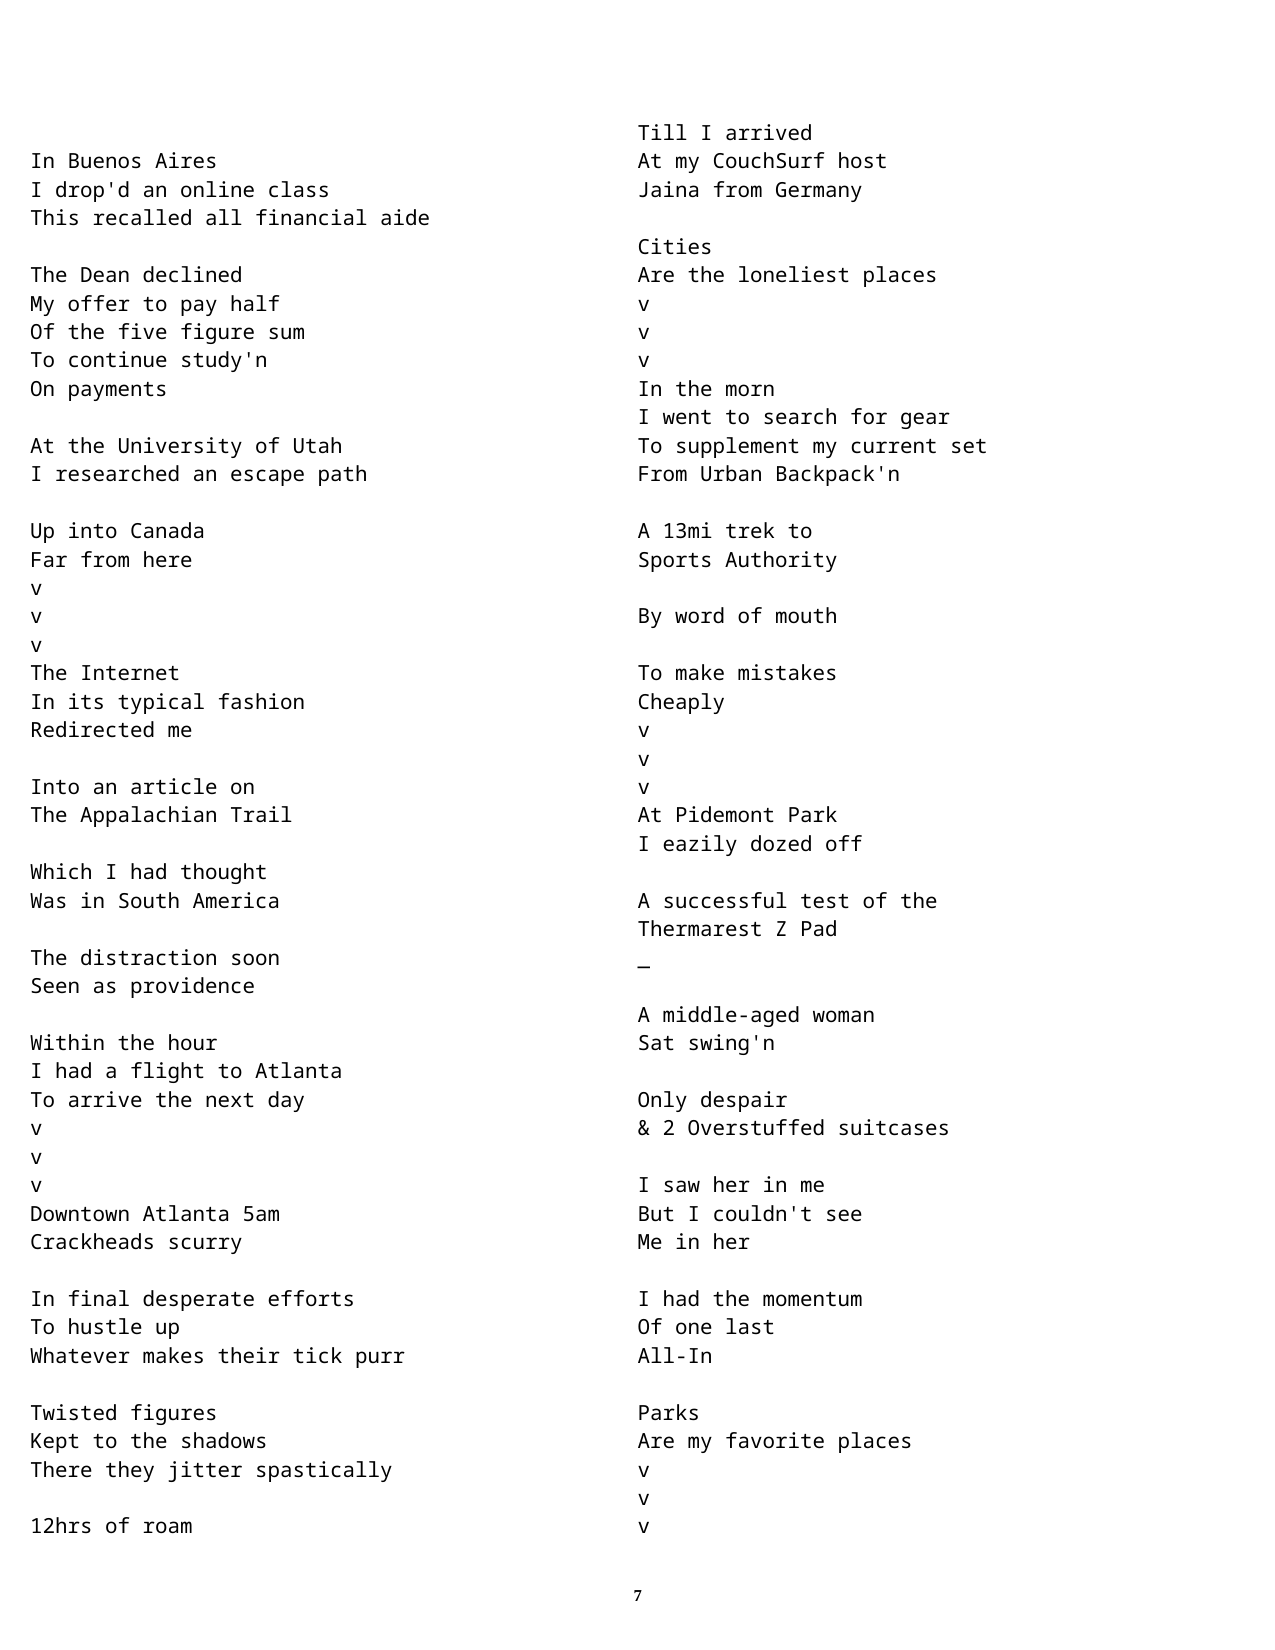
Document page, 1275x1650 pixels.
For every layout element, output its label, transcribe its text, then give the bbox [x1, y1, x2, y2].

text v [637, 1512, 1245, 1540]
text From Urban Backpack'n [637, 459, 1245, 488]
text To arrive the next day [30, 1085, 637, 1113]
text Seen as providence [30, 971, 637, 1000]
text v [30, 602, 637, 630]
text v [30, 1170, 637, 1199]
text All-In [637, 1341, 1245, 1369]
text I had the momentum [637, 1284, 1245, 1312]
text Are my favorite places [637, 1426, 1245, 1455]
text Sports Authority [637, 545, 1245, 573]
text To make mistakes [637, 658, 1245, 687]
text v [637, 744, 1245, 772]
text The Dean declined [30, 260, 637, 289]
text v [637, 772, 1245, 801]
text Sat swing'n [637, 1028, 1245, 1057]
text In Buenos Aires [30, 147, 637, 175]
text I had a flight to Atlanta [30, 1057, 637, 1085]
text A 13mi trek to [637, 516, 1245, 545]
text By word of mouth [637, 602, 1245, 630]
text Parks [637, 1398, 1245, 1426]
text Are the loneliest places [637, 260, 1245, 289]
text v [637, 715, 1245, 744]
text Till I arrived [637, 118, 1245, 147]
text The Internet [30, 658, 637, 687]
text At my CouchSurf host [637, 147, 1245, 175]
text v [30, 1142, 637, 1170]
text The distraction soon [30, 943, 637, 971]
text Twisted figures [30, 1398, 637, 1426]
text The Appalachian Trail [30, 801, 637, 829]
text I drop'd an online class [30, 175, 637, 203]
text Me in her [637, 1227, 1245, 1256]
text I saw her in me [637, 1170, 1245, 1199]
text v [637, 1483, 1245, 1512]
text _ [637, 943, 1245, 971]
text I eazily dozed off [637, 829, 1245, 857]
text v [637, 346, 1245, 374]
text There they jitter spastically [30, 1455, 637, 1483]
text v [30, 630, 637, 658]
text Redirected me [30, 715, 637, 744]
text Whatever makes their tick purr [30, 1341, 637, 1369]
text Thermarest Z Pad [637, 914, 1245, 943]
text I went to search for gear [637, 402, 1245, 431]
text To continue study'n [30, 346, 637, 374]
text Within the hour [30, 1028, 637, 1057]
text Only despair [637, 1085, 1245, 1113]
text But I couldn't see [637, 1199, 1245, 1227]
text To supplement my current set [637, 431, 1245, 459]
text Of the five figure sum [30, 317, 637, 346]
text Kept to the shadows [30, 1426, 637, 1455]
text Cities [637, 232, 1245, 260]
text v [637, 289, 1245, 317]
text In the morn [637, 374, 1245, 402]
text On payments [30, 374, 637, 402]
text This recalled all financial aide [30, 203, 637, 232]
text A successful test of the [637, 886, 1245, 914]
text I researched an escape path [30, 459, 637, 488]
text In final desperate efforts [30, 1284, 637, 1312]
text At the University of Utah [30, 431, 637, 459]
text & 2 Overstuffed suitcases [637, 1113, 1245, 1142]
text Which I had thought [30, 857, 637, 886]
text v [637, 1455, 1245, 1483]
text My offer to pay half [30, 289, 637, 317]
text Of one last [637, 1312, 1245, 1341]
text v [637, 317, 1245, 346]
text Cheaply [637, 687, 1245, 715]
text Jaina from Germany [637, 175, 1245, 203]
text v [30, 573, 637, 602]
text A middle-aged woman [637, 1000, 1245, 1028]
text At Pidemont Park [637, 801, 1245, 829]
text In its typical fashion [30, 687, 637, 715]
text 12hrs of roam [30, 1512, 637, 1540]
text Downtown Atlanta 5am [30, 1199, 637, 1227]
text Far from here [30, 545, 637, 573]
text Crackheads scurry [30, 1227, 637, 1256]
text Into an article on [30, 772, 637, 801]
text Up into Canada [30, 516, 637, 545]
text To hustle up [30, 1312, 637, 1341]
text Was in South America [30, 886, 637, 914]
text v [30, 1113, 637, 1142]
